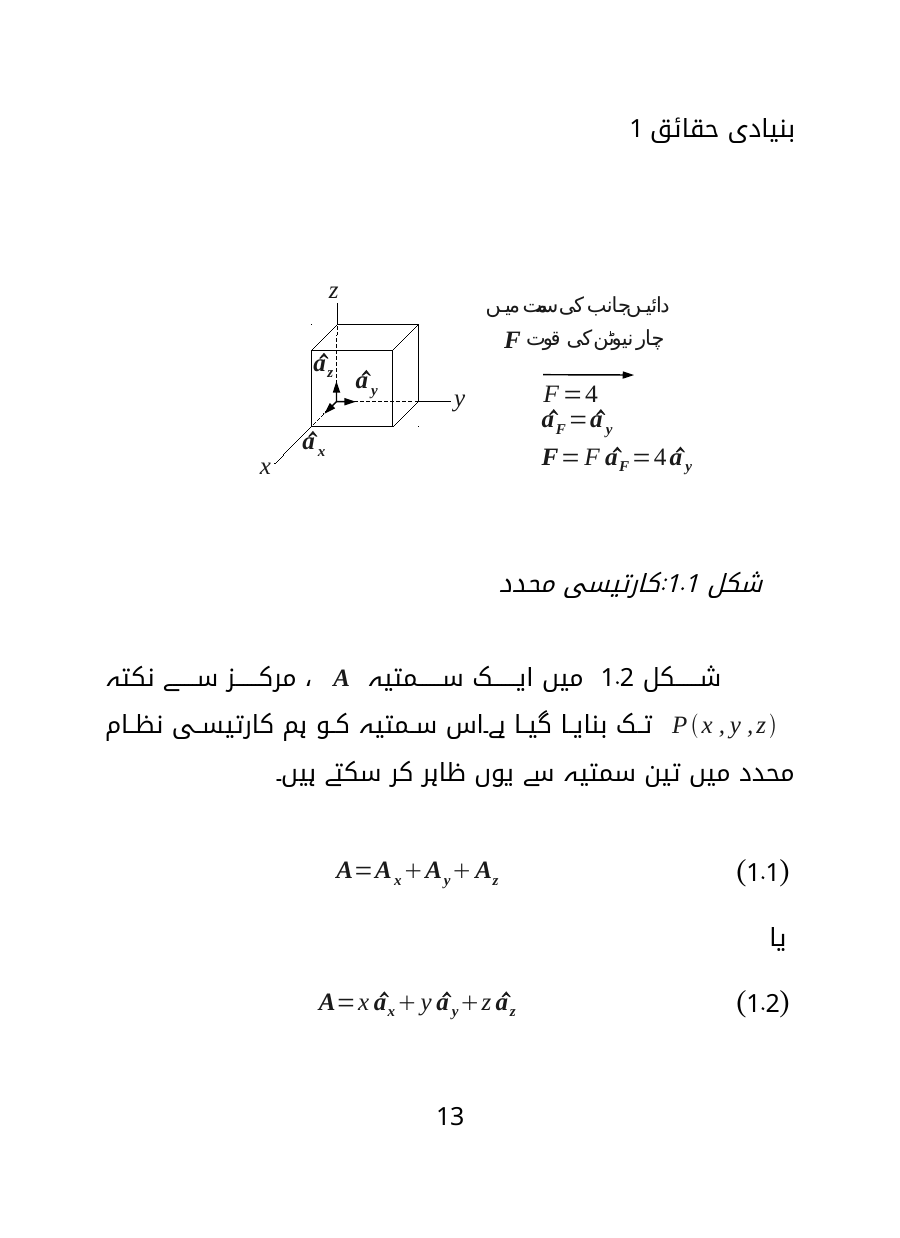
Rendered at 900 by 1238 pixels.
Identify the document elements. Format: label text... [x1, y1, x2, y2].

table_header (1.1) [718, 843, 795, 914]
table_header [105, 843, 718, 914]
table_header (1.2) [718, 974, 795, 1046]
table_header [105, 974, 718, 1046]
text شکل 1.2 میں ایک سمتیہ، مرکز سے نکتہ تک بنایا گیا ہے۔اس سمتیہ کو ہم کارتیسی نظام محدد میں تین سمتیہ سے یوں ظاہر کر سکتے ہیں۔ [105, 654, 795, 797]
text یا [105, 914, 795, 962]
text شکل 1.1:کارتیسی محدد [137, 195, 762, 608]
